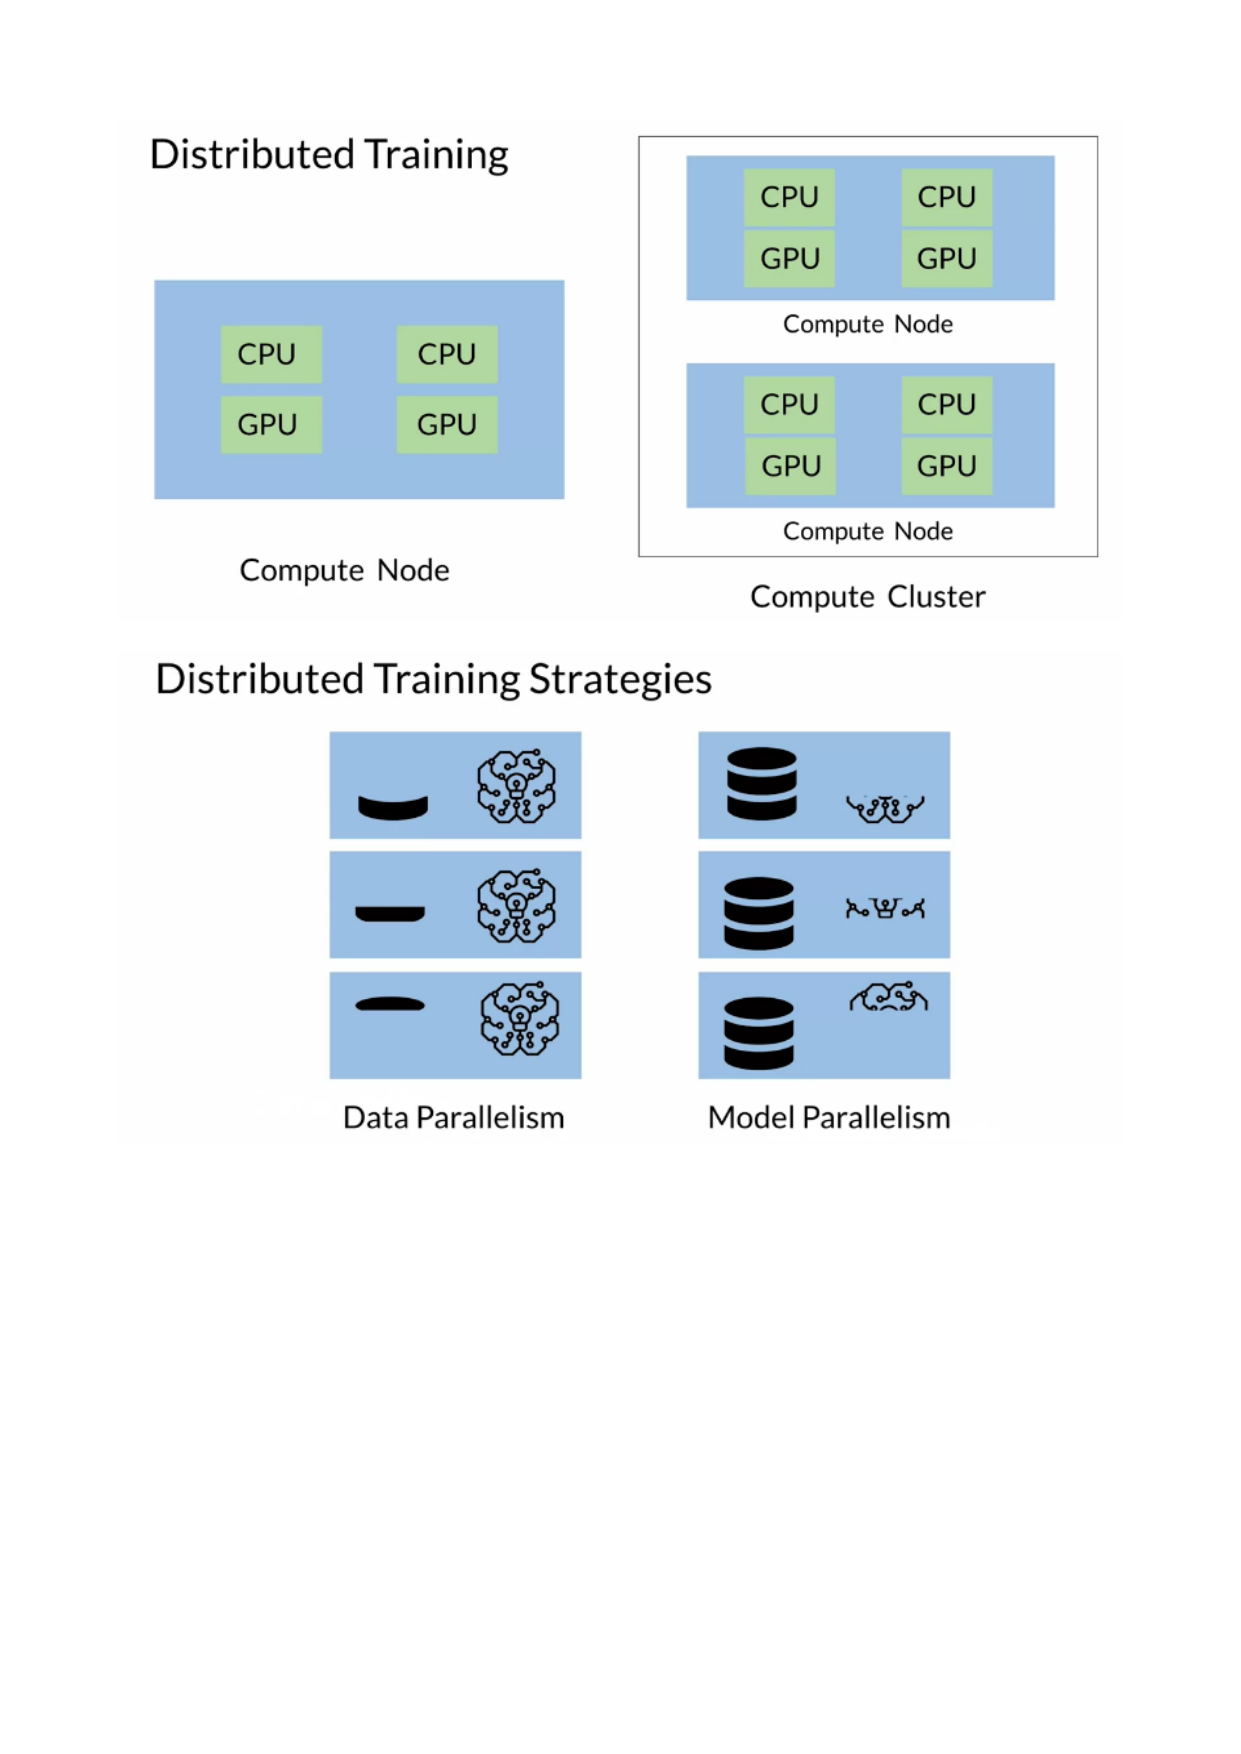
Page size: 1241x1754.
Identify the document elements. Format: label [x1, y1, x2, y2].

picture [118, 650, 1123, 1145]
picture [118, 118, 1123, 622]
